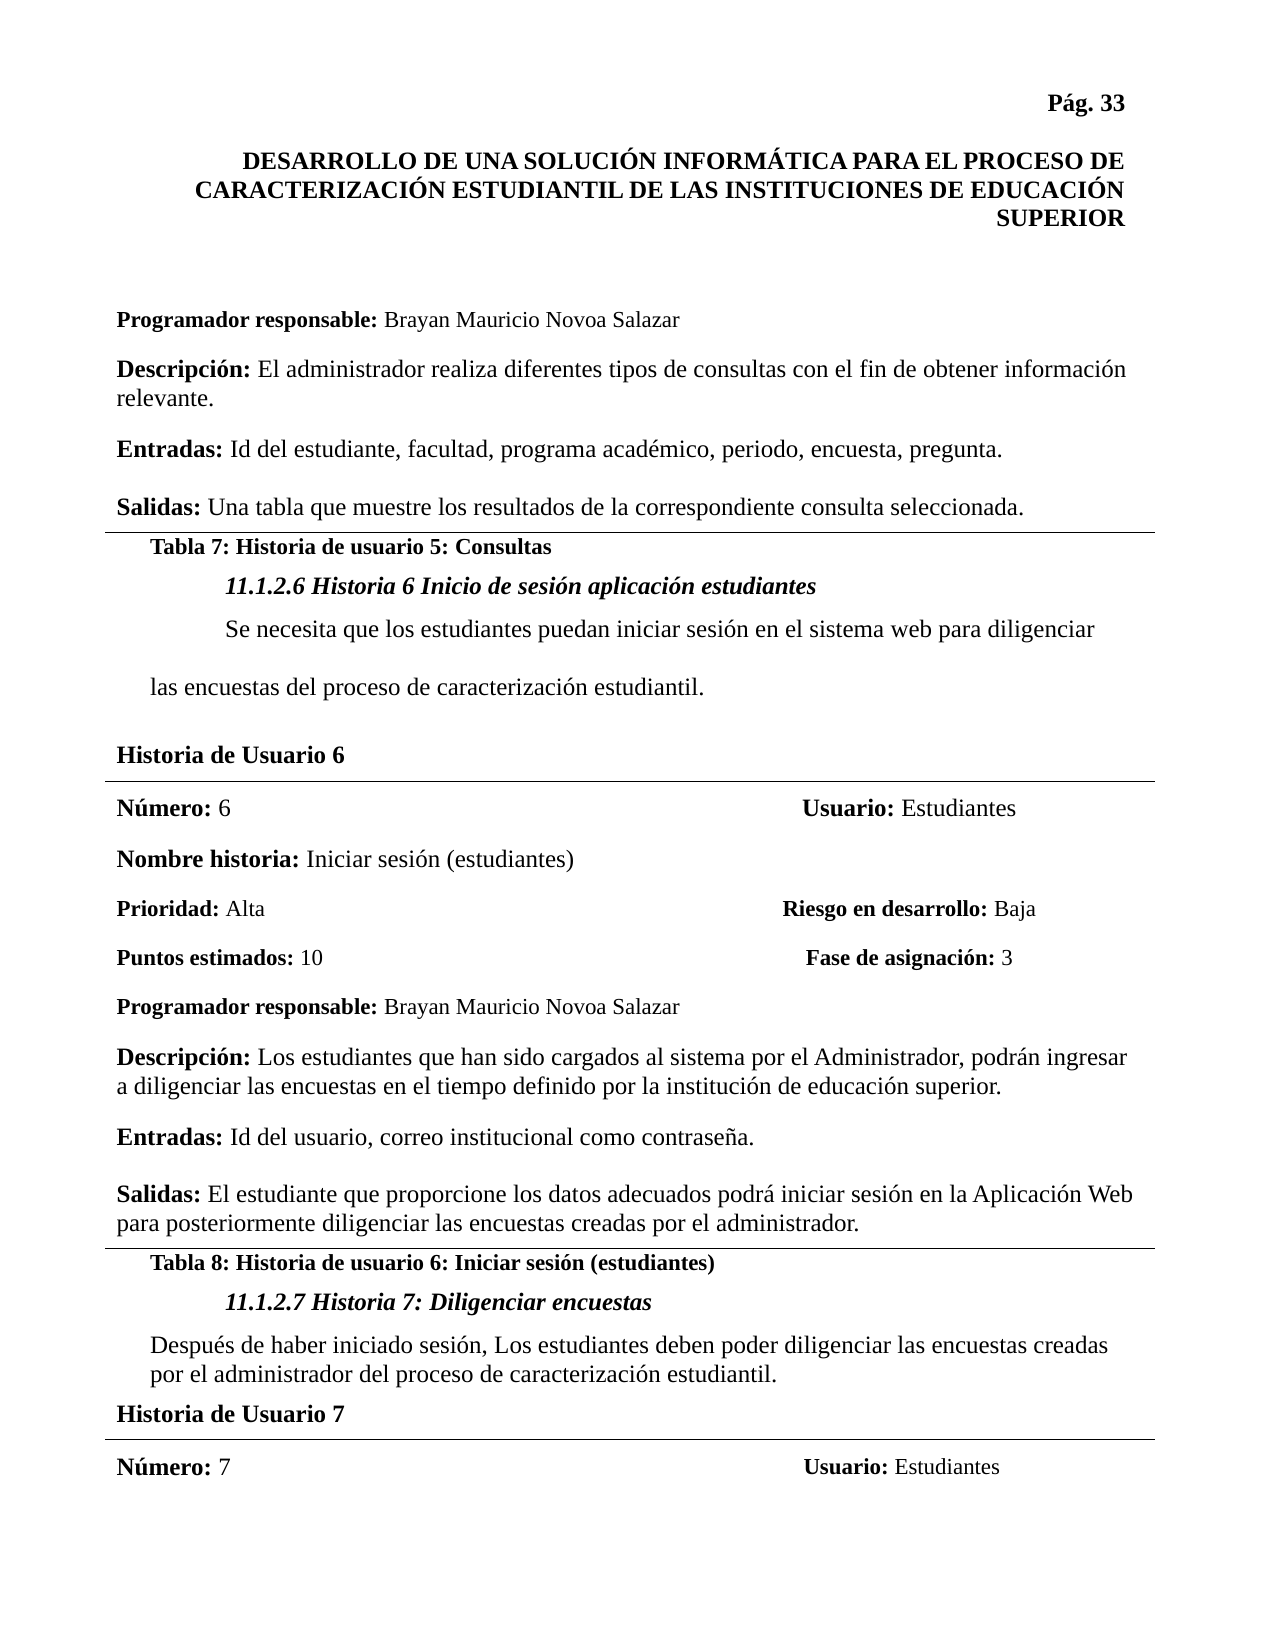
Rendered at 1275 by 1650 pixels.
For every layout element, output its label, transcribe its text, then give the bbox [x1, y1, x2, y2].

table_cell Entradas: Id del usuario, correo institucional como contraseña. Salidas: El estudiante que proporcione los datos adecuados podrá iniciar sesión en la Aplicación Web para posteriormente diligenciar las encuestas creadas por el administrador. [105, 1111, 1155, 1248]
table_cell Número: 7 [105, 1440, 648, 1492]
table_cell Prioridad: Alta [105, 884, 663, 933]
text Tabla 8: Historia de usuario 6: Iniciar sesión (estudiantes) [150, 1249, 1125, 1276]
text Después de haber iniciado sesión, Los estudiantes deben poder diligenciar las encuestas creadas por el administrador del proceso de caracterización estudiantil. [150, 1331, 1125, 1388]
table_cell Descripción: Los estudiantes que han sido cargados al sistema por el Administrador, podrán ingresar a diligenciar las encuestas en el tiempo definido por la institución de educación superior. [105, 1031, 1155, 1111]
subtitle 11.1.2.6 Historia 6 Inicio de sesión aplicación estudiantes [150, 571, 1125, 600]
table_cell Fase de asignación: 3 [663, 933, 1155, 982]
table_cell Número: 6 [105, 782, 663, 833]
table_cell Puntos estimados: 10 [105, 933, 663, 982]
table_cell Usuario: Estudiantes [649, 1440, 1155, 1492]
text Se necesita que los estudiantes puedan iniciar sesión en el sistema web para diligenciar las encuestas del proceso de caracterización estudiantil. [150, 614, 1125, 701]
table_header Historia de Usuario 7 [105, 1388, 1155, 1439]
table_cell Usuario: Estudiantes [663, 782, 1155, 833]
table_header Historia de Usuario 6 [105, 729, 1155, 781]
table_cell Programador responsable: Brayan Mauricio Novoa Salazar [105, 982, 1155, 1031]
subtitle 11.1.2.7 Historia 7: Diligenciar encuestas [150, 1287, 1125, 1316]
table_cell Entradas: Id del estudiante, facultad, programa académico, periodo, encuesta, pregunta. Salidas: Una tabla que muestre los resultados de la correspondiente consulta seleccionada. [105, 423, 1155, 532]
table_cell Nombre historia: Iniciar sesión (estudiantes) [105, 833, 1155, 884]
text Tabla 7: Historia de usuario 5: Consultas [150, 533, 1125, 559]
table_cell Descripción: El administrador realiza diferentes tipos de consultas con el fin de obtener información relevante. [105, 343, 1155, 423]
table_cell Programador responsable: Brayan Mauricio Novoa Salazar [105, 295, 1155, 343]
table_cell Riesgo en desarrollo: Baja [663, 884, 1155, 933]
